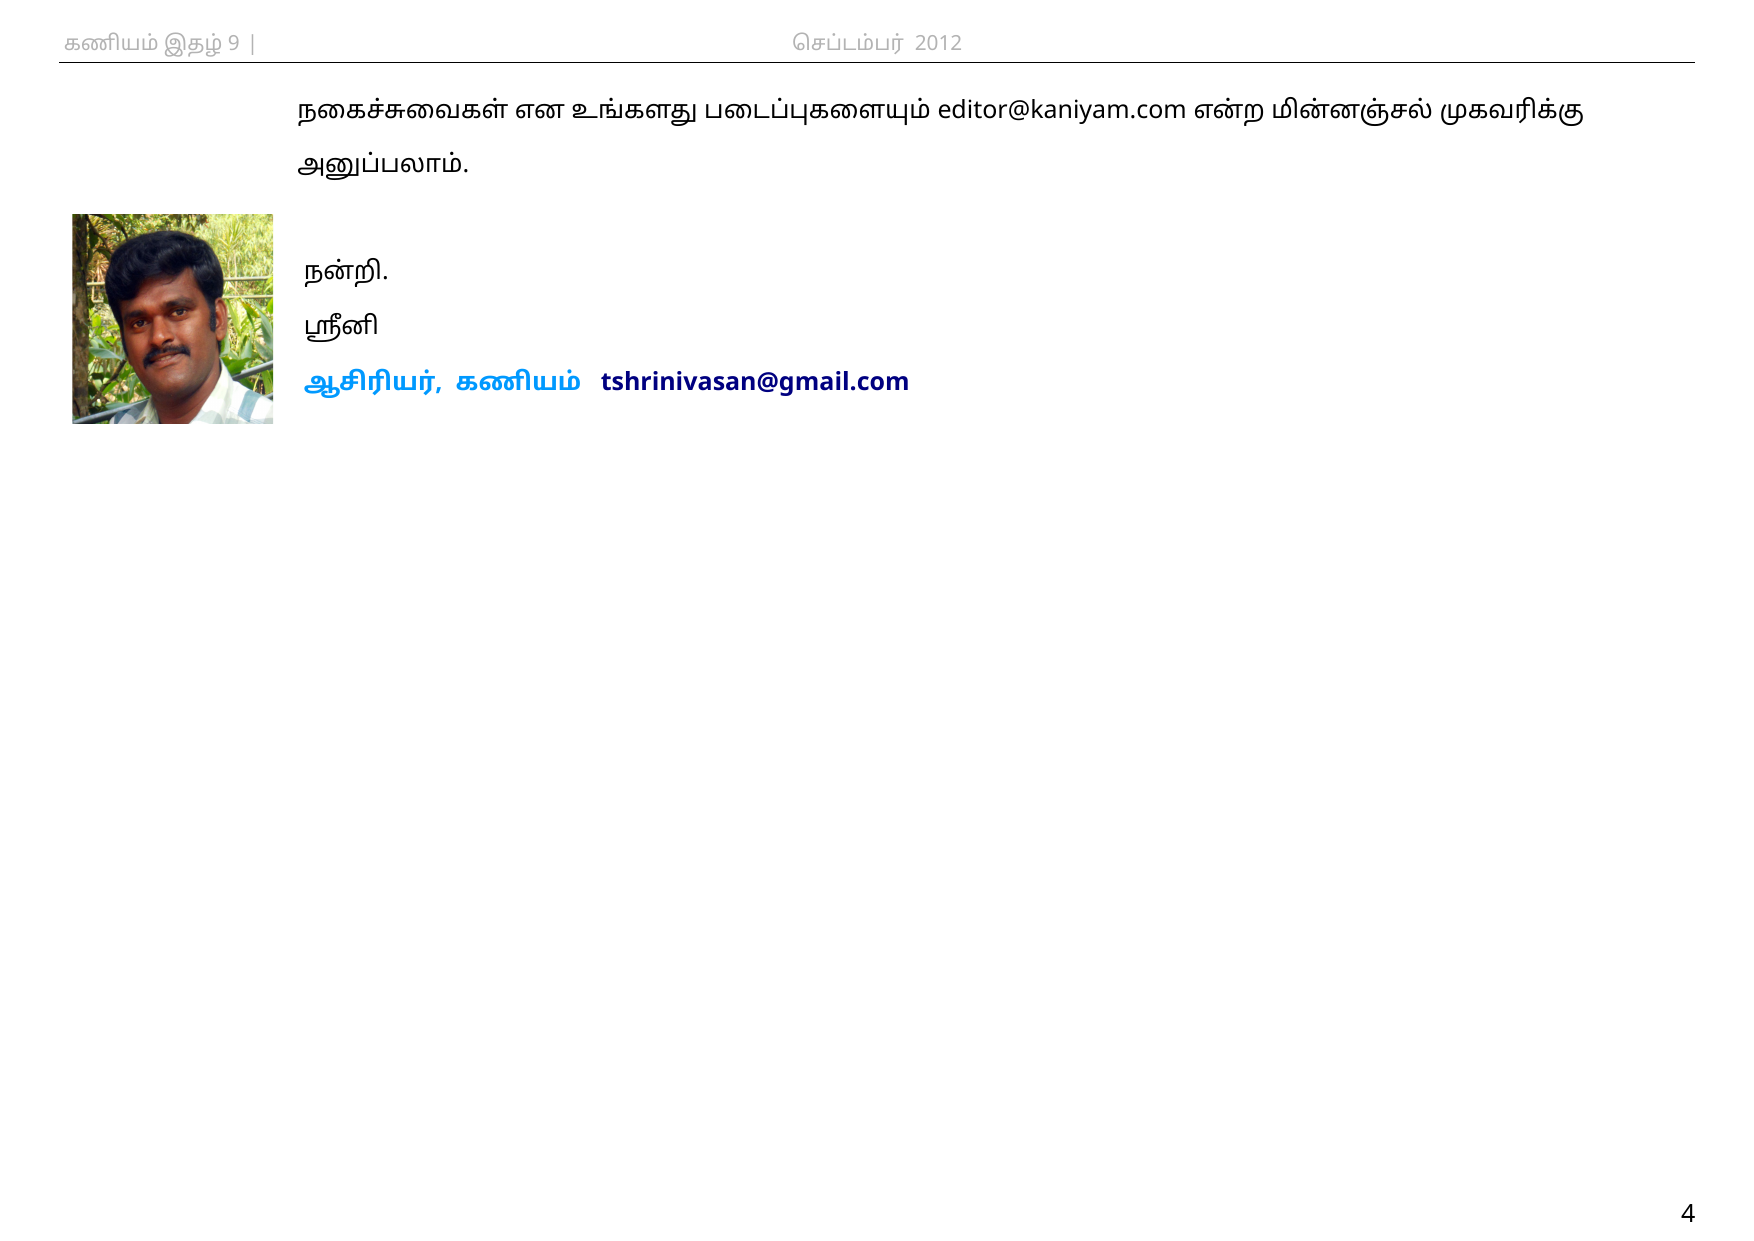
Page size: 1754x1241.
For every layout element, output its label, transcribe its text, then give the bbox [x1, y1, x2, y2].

text ஸ்ரீனி [297, 308, 1695, 345]
subtitle ஆசிரியர், கணியம் tshrinivasan@gmail.com [297, 363, 1695, 400]
text நன்றி. [297, 252, 1695, 289]
text நகைச்சுவைகள் என உங்களது படைப்புகளையும் editor@kaniyam.com என்ற மின்னஞ்சல் முகவரிக்கு அனுப்பலாம். [297, 92, 1695, 183]
picture [72, 214, 274, 424]
